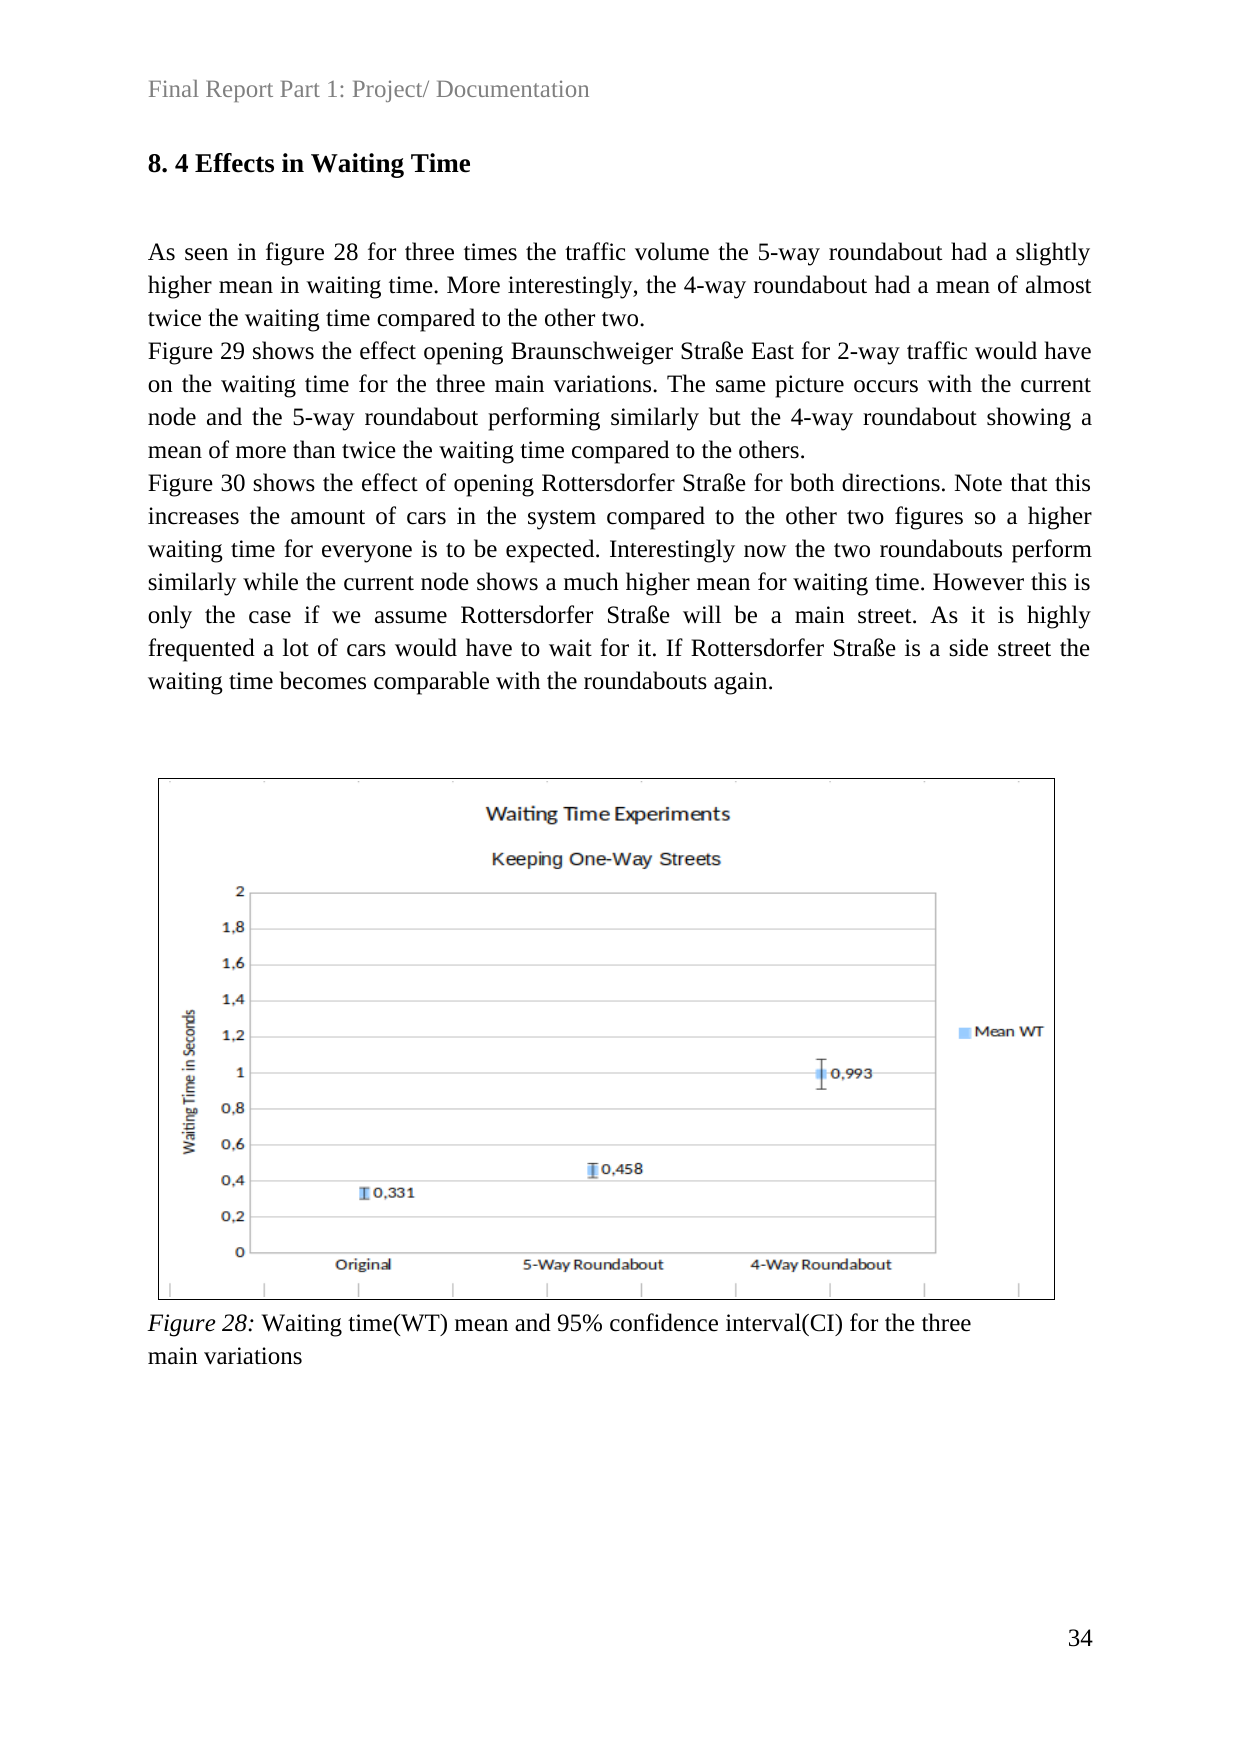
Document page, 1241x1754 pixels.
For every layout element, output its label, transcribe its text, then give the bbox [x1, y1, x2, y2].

text Figure 29 shows the effect opening Braunschweiger Straße East for 2-way traffic would have on the waiting time for the three main variations. The same picture occurs with the current node and the 5-way roundabout performing similarly but the 4-way roundabout showing a mean of more than twice the waiting time compared to the others. [148, 336, 1093, 464]
text As seen in figure 28 for three times the traffic volume the 5-way roundabout had a slightly higher mean in waiting time. More interestingly, the 4-way roundabout had a mean of almost twice the waiting time compared to the other two. [148, 237, 1093, 332]
picture [161, 781, 1052, 1297]
text main variations [148, 1341, 1093, 1369]
subtitle 8. 4 Effects in Waiting Time [148, 148, 1093, 179]
text Figure 30 shows the effect of opening Rottersdorfer Straße for both directions. Note that this increases the amount of cars in the system compared to the other two figures so a higher waiting time for everyone is to be expected. Interestingly now the two roundabouts perform similarly while the current node shows a much higher mean for waiting time. However this is only the case if we assume Rottersdorfer Straße will be a main street. As it is highly frequented a lot of cars would have to wait for it. If Rottersdorfer Straße is a side street the waiting time becomes comparable with the roundabouts again. [148, 468, 1093, 695]
text Figure 28: Waiting time(WT) mean and 95% confidence interval(CI) for the three [148, 1294, 1093, 1337]
